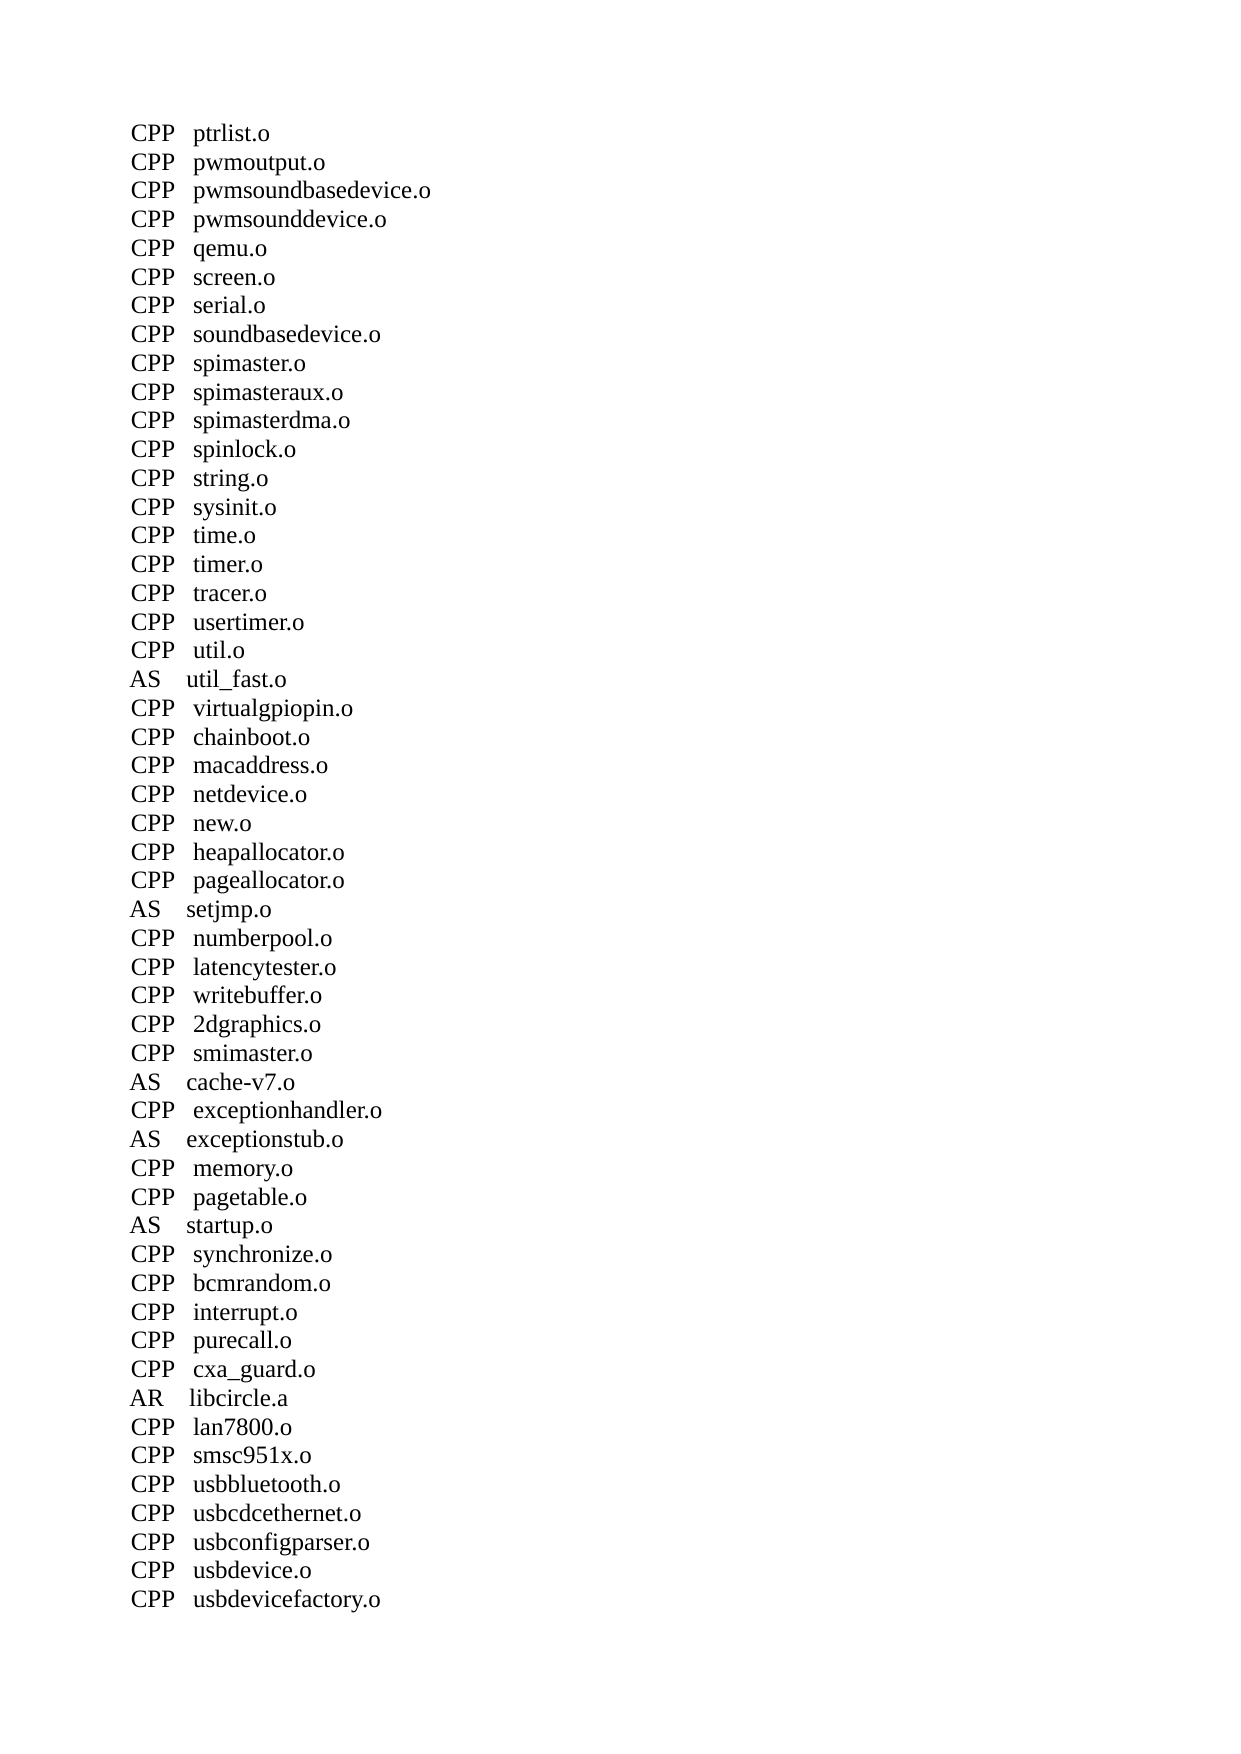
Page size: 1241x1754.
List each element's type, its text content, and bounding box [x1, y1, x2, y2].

text CPP util.o [118, 636, 1122, 664]
text CPP virtualgpiopin.o [118, 693, 1122, 722]
text CPP chainboot.o [118, 722, 1122, 751]
text CPP bcmrandom.o [118, 1268, 1122, 1297]
text CPP pwmsounddevice.o [118, 204, 1122, 233]
text CPP soundbasedevice.o [118, 319, 1122, 348]
text CPP smsc951x.o [118, 1441, 1122, 1469]
text CPP usbconfigparser.o [118, 1527, 1122, 1556]
text CPP serial.o [118, 291, 1122, 319]
text AR libcircle.a [118, 1383, 1122, 1412]
text CPP heapallocator.o [118, 837, 1122, 866]
text AS startup.o [118, 1211, 1122, 1239]
text CPP spimasteraux.o [118, 377, 1122, 406]
text CPP memory.o [118, 1153, 1122, 1182]
text CPP numberpool.o [118, 923, 1122, 952]
text CPP new.o [118, 808, 1122, 837]
text CPP latencytester.o [118, 952, 1122, 981]
text CPP netdevice.o [118, 779, 1122, 808]
text CPP usbcdcethernet.o [118, 1498, 1122, 1527]
text CPP pagetable.o [118, 1182, 1122, 1211]
text CPP cxa_guard.o [118, 1354, 1122, 1383]
text CPP tracer.o [118, 578, 1122, 607]
text CPP pageallocator.o [118, 866, 1122, 894]
text CPP screen.o [118, 262, 1122, 291]
text AS util_fast.o [118, 664, 1122, 693]
text CPP usertimer.o [118, 607, 1122, 636]
text CPP spinlock.o [118, 434, 1122, 463]
text CPP spimaster.o [118, 348, 1122, 377]
text CPP usbdevicefactory.o [118, 1584, 1122, 1613]
text CPP interrupt.o [118, 1297, 1122, 1326]
text CPP qemu.o [118, 233, 1122, 262]
text CPP writebuffer.o [118, 981, 1122, 1009]
text CPP usbbluetooth.o [118, 1469, 1122, 1498]
text CPP lan7800.o [118, 1412, 1122, 1441]
text CPP 2dgraphics.o [118, 1009, 1122, 1038]
text CPP spimasterdma.o [118, 406, 1122, 434]
text CPP sysinit.o [118, 492, 1122, 521]
text CPP timer.o [118, 549, 1122, 578]
text AS exceptionstub.o [118, 1124, 1122, 1153]
text CPP ptrlist.o [118, 118, 1122, 147]
text AS cache-v7.o [118, 1067, 1122, 1096]
text CPP macaddress.o [118, 751, 1122, 779]
text CPP synchronize.o [118, 1239, 1122, 1268]
text CPP pwmoutput.o [118, 147, 1122, 176]
text CPP pwmsoundbasedevice.o [118, 176, 1122, 204]
text CPP smimaster.o [118, 1038, 1122, 1067]
text CPP exceptionhandler.o [118, 1096, 1122, 1124]
text CPP purecall.o [118, 1326, 1122, 1354]
text CPP usbdevice.o [118, 1556, 1122, 1584]
text CPP string.o [118, 463, 1122, 492]
text AS setjmp.o [118, 894, 1122, 923]
text CPP time.o [118, 521, 1122, 549]
